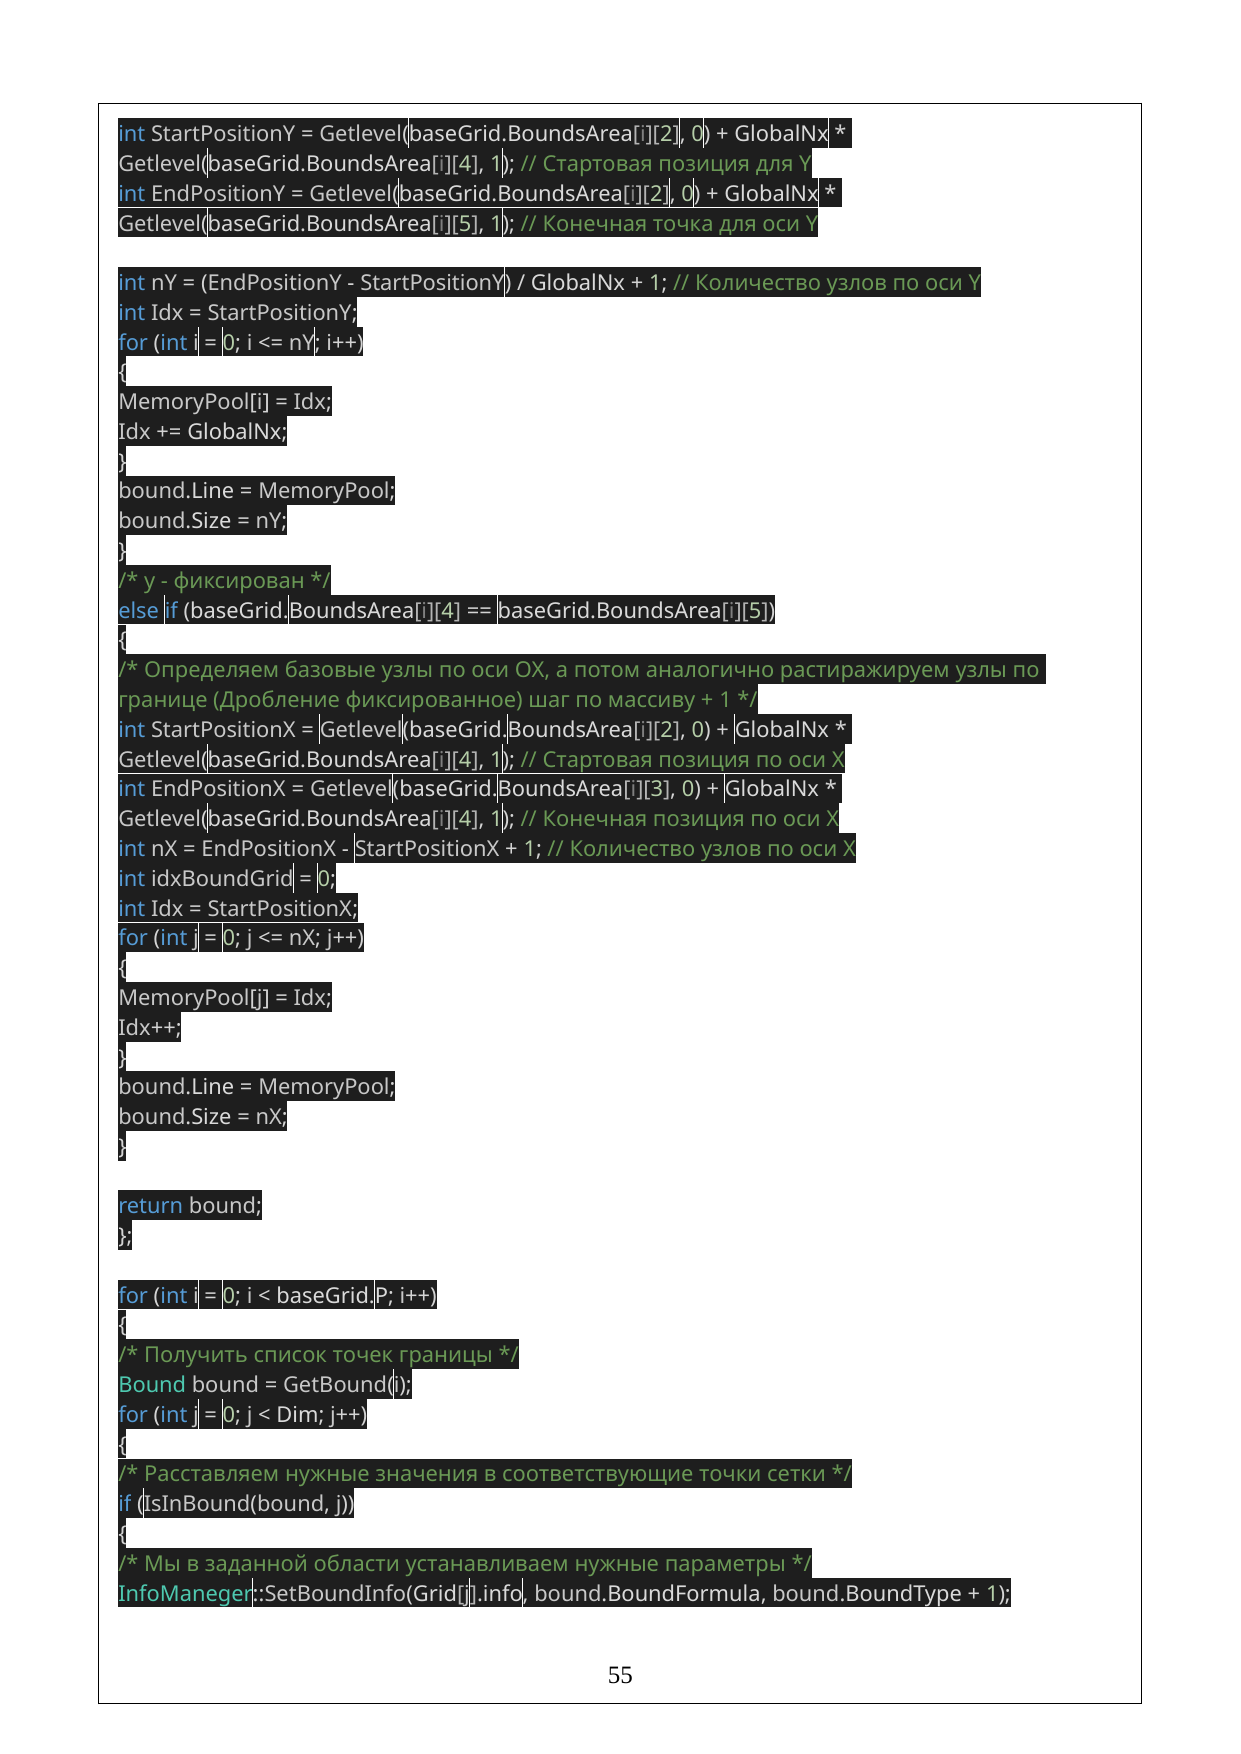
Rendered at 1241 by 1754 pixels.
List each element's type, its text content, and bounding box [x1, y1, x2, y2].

text { [118, 624, 1122, 654]
text int idxBoundGrid = 0; [118, 863, 1122, 893]
text bound.Line = MemoryPool; [118, 476, 1122, 505]
text { [118, 356, 1122, 386]
text /* Получить список точек границы */ [118, 1339, 1122, 1369]
text { [118, 952, 1122, 982]
text { [118, 1309, 1122, 1339]
text bound.Size = nX; [118, 1101, 1122, 1131]
text for (int j = 0; j <= nX; j++) [118, 922, 1122, 952]
text int nY = (EndPositionY - StartPositionY) / GlobalNx + 1; // Количество узлов по оси Y [118, 267, 1122, 297]
text for (int i = 0; i <= nY; i++) [118, 327, 1122, 356]
text } [118, 535, 1122, 565]
text bound.Line = MemoryPool; [118, 1071, 1122, 1101]
text bound.Size = nY; [118, 505, 1122, 535]
text int EndPositionX = Getlevel(baseGrid.BoundsArea[i][3], 0) + GlobalNx * Getlevel(baseGrid.BoundsArea[i][4], 1); // Конечная позиция по оси Х [118, 773, 1122, 833]
text int nX = EndPositionX - StartPositionX + 1; // Количество узлов по оси X [118, 833, 1122, 863]
text } [118, 1042, 1122, 1071]
text { [118, 1518, 1122, 1548]
text MemoryPool[j] = Idx; [118, 982, 1122, 1012]
text int StartPositionY = Getlevel(baseGrid.BoundsArea[i][2], 0) + GlobalNx * Getlevel(baseGrid.BoundsArea[i][4], 1); // Стартовая позиция для Y [118, 118, 1122, 178]
text /* Мы в заданной области устанавливаем нужные параметры */ [118, 1548, 1122, 1578]
text if (IsInBound(bound, j)) [118, 1488, 1122, 1518]
text } [118, 446, 1122, 476]
text int Idx = StartPositionY; [118, 297, 1122, 327]
text } [118, 1131, 1122, 1161]
text MemoryPool[i] = Idx; [118, 386, 1122, 416]
text return bound; [118, 1190, 1122, 1220]
text Idx += GlobalNx; [118, 416, 1122, 446]
text }; [118, 1220, 1122, 1250]
text /* Определяем базовые узлы по оси OX, а потом аналогично растиражируем узлы по границе (Дробление фиксированное) шаг по массиву + 1 */ [118, 654, 1122, 714]
text int StartPositionX = Getlevel(baseGrid.BoundsArea[i][2], 0) + GlobalNx * Getlevel(baseGrid.BoundsArea[i][4], 1); // Стартовая позиция по оси Х [118, 714, 1122, 773]
text /* Расставляем нужные значения в соответствующие точки сетки */ [118, 1458, 1122, 1488]
text for (int i = 0; i < baseGrid.P; i++) [118, 1280, 1122, 1309]
text Idx++; [118, 1012, 1122, 1042]
text Bound bound = GetBound(i); [118, 1369, 1122, 1399]
text for (int j = 0; j < Dim; j++) [118, 1399, 1122, 1429]
text int Idx = StartPositionX; [118, 893, 1122, 922]
text { [118, 1429, 1122, 1458]
text /* y - фиксирован */ [118, 565, 1122, 595]
text else if (baseGrid.BoundsArea[i][4] == baseGrid.BoundsArea[i][5]) [118, 595, 1122, 624]
text int EndPositionY = Getlevel(baseGrid.BoundsArea[i][2], 0) + GlobalNx * Getlevel(baseGrid.BoundsArea[i][5], 1); // Конечная точка для оси Y [118, 178, 1122, 237]
text InfoManeger::SetBoundInfo(Grid[j].info, bound.BoundFormula, bound.BoundType + 1); [118, 1578, 1122, 1607]
